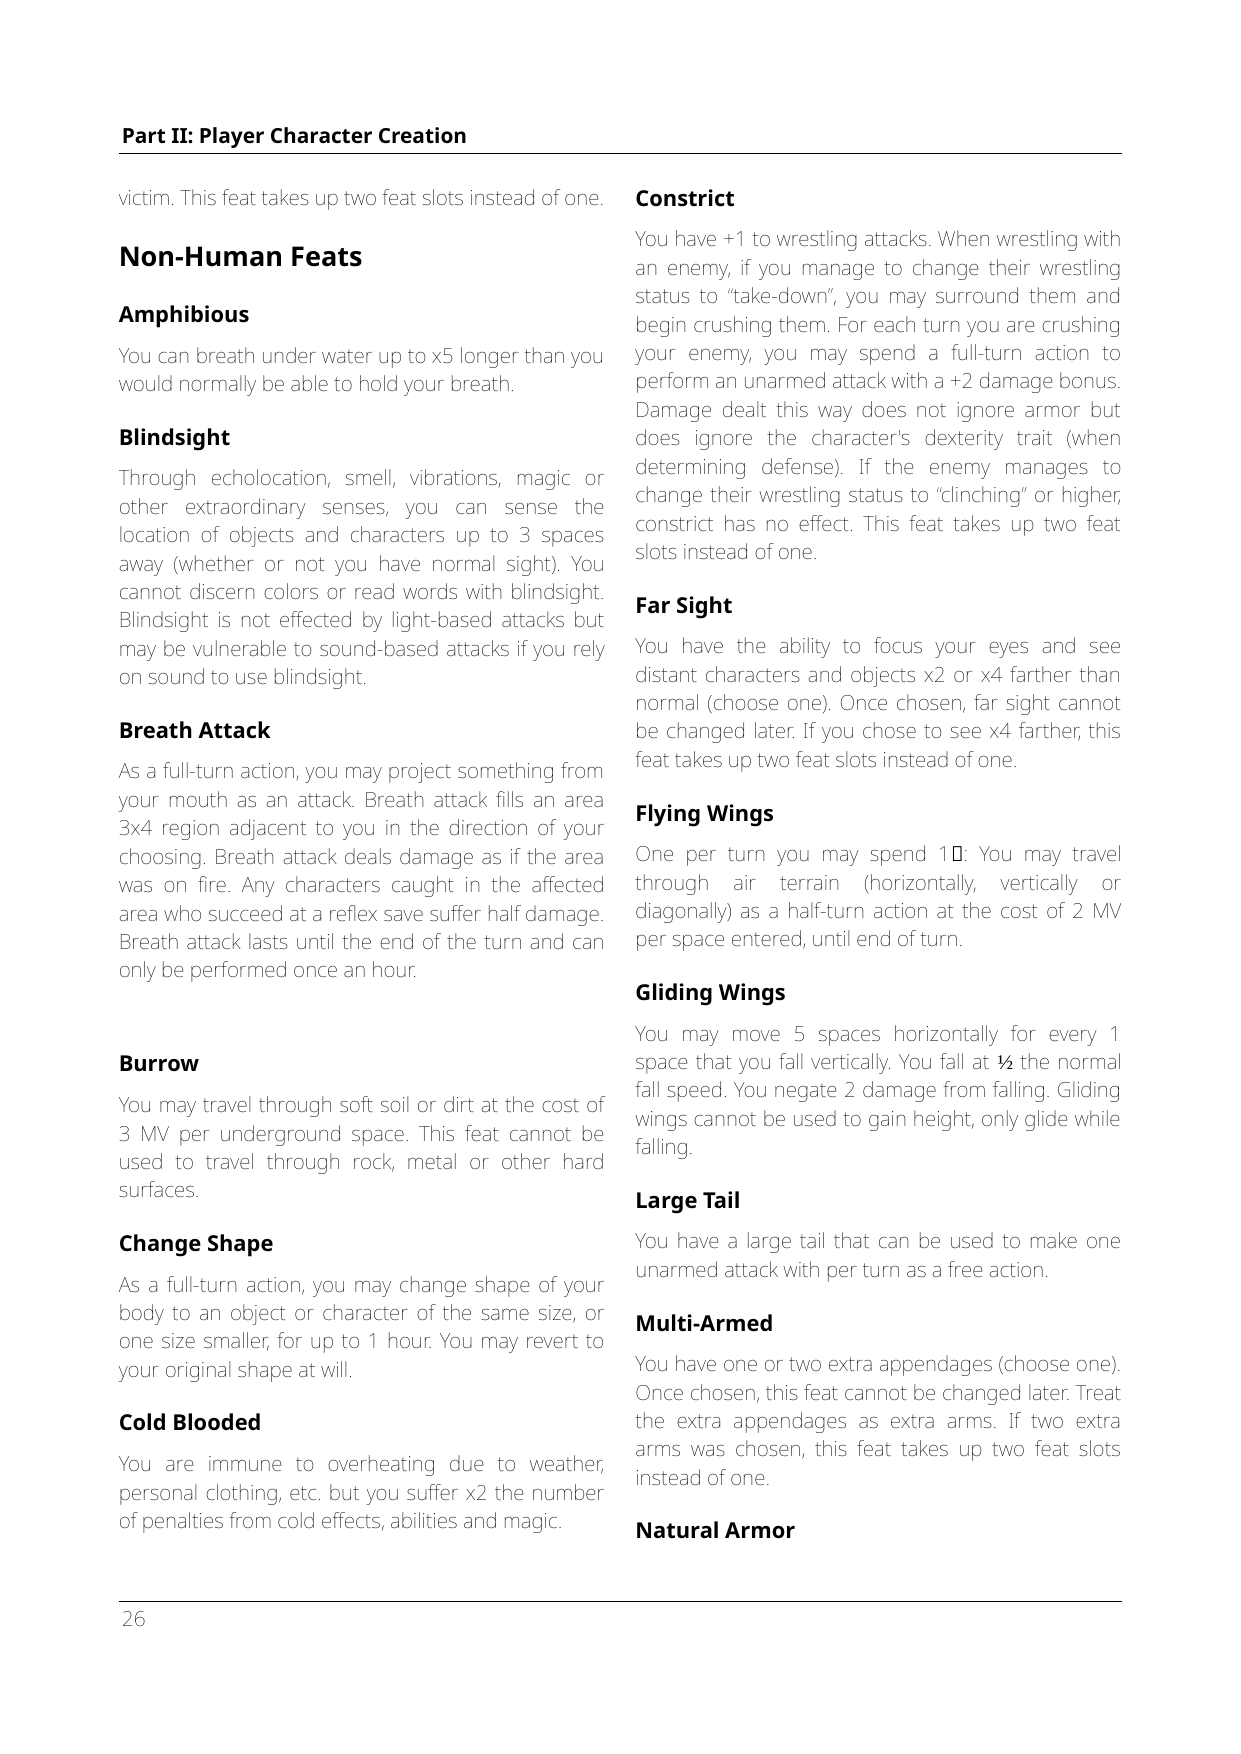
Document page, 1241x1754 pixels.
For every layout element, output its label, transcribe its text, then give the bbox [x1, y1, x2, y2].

text Cold Blooded [118, 1407, 605, 1437]
text As a full-turn action, you may project something from your mouth as an attack. Breath attack fills an area 3x4 region adjacent to you in the direction of your choosing. Breath attack deals damage as if the area was on fire. Any characters caught in the affected area who succeed at a reflex save suffer half damage. Breath attack lasts until the end of the turn and can only be performed once an hour. [118, 757, 605, 984]
text You have +1 to wrestling attacks. When wrestling with an enemy, if you manage to change their wrestling status to “take-down”, you may surround them and begin crushing them. For each turn you are crushing your enemy, you may spend a full-turn action to perform an unarmed attack with a +2 damage bonus. Damage dealt this way does not ignore armor but does ignore the character's dexterity trait (when determining defense). If the enemy manages to change their wrestling status to “clinching” or higher, constrict has no effect. This feat takes up two feat slots instead of one. [635, 224, 1122, 566]
text You may travel through soft soil or dirt at the cost of 3 MV per underground space. This feat cannot be used to travel through rock, metal or other hard surfaces. [118, 1090, 605, 1204]
text Gliding Wings [635, 977, 1122, 1007]
text Change Shape [118, 1228, 605, 1258]
text Burrow [118, 1048, 605, 1078]
text victim. This feat takes up two feat slots instead of one. [118, 183, 605, 211]
text You have the ability to focus your eyes and see distant characters and objects x2 or x4 farther than normal (choose one). Once chosen, far sight cannot be changed later. If you chose to see x4 farther, this feat takes up two feat slots instead of one. [635, 631, 1122, 773]
text You are immune to overheating due to weather, personal clothing, etc. but you suffer x2 the number of penalties from cold effects, abilities and magic. [118, 1449, 605, 1534]
subtitle Non-Human Feats [118, 238, 605, 274]
text One per turn you may spend 1: You may travel through air terrain (horizontally, vertically or diagonally) as a half-turn action at the cost of 2 MV per space entered, until end of turn. [635, 839, 1122, 953]
text Breath Attack [118, 715, 605, 744]
text You can breath under water up to x5 longer than you would normally be able to hold your breath. [118, 341, 605, 398]
text Through echolocation, smell, vibrations, magic or other extraordinary senses, you can sense the location of objects and characters up to 3 spaces away (whether or not you have normal sight). You cannot discern colors or read words with blindsight. Blindsight is not effected by light-based attacks but may be vulnerable to sound-based attacks if you rely on sound to use blindsight. [118, 463, 605, 691]
text Natural Armor [635, 1515, 1122, 1545]
text You may move 5 spaces horizontally for every 1 space that you fall vertically. You fall at ½ the normal fall speed. You negate 2 damage from falling. Gliding wings cannot be used to gain height, only glide while falling. [635, 1019, 1122, 1161]
text Large Tail [635, 1185, 1122, 1215]
text As a full-turn action, you may change shape of your body to an object or character of the same size, or one size smaller, for up to 1 hour. You may revert to your original shape at will. [118, 1270, 605, 1383]
text You have one or two extra appendages (choose one). Once chosen, this feat cannot be changed later. Treat the extra appendages as extra arms. If two extra arms was chosen, this feat takes up two feat slots instead of one. [635, 1349, 1122, 1491]
text Amphibious [118, 299, 605, 329]
text Multi-Armed [635, 1307, 1122, 1337]
text Flying Wings [635, 797, 1122, 827]
text You have a large tail that can be used to make one unarmed attack with per turn as a free action. [635, 1227, 1122, 1283]
text Blindsight [118, 422, 605, 451]
text Far Sight [635, 589, 1122, 619]
text Constrict [635, 183, 1122, 212]
